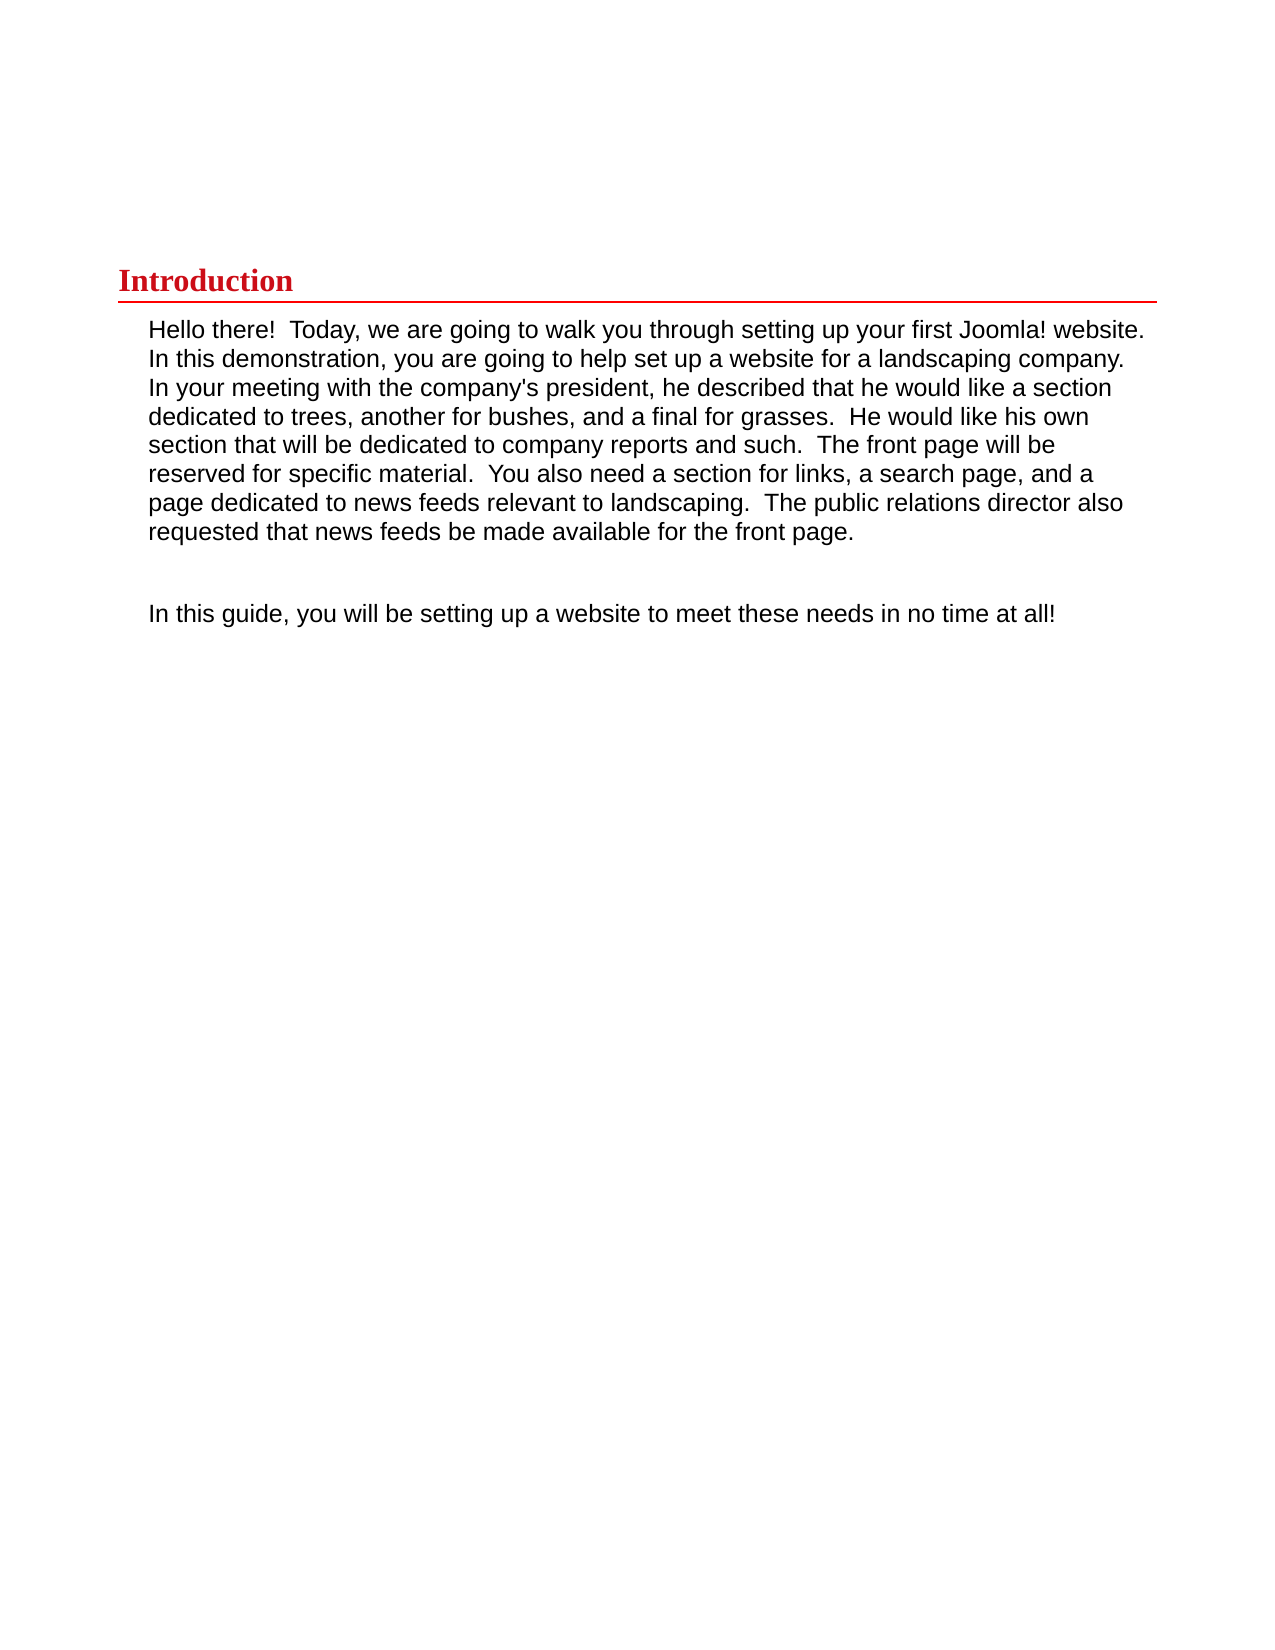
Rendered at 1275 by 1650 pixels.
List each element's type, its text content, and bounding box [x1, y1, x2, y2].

text Hello there! Today, we are going to walk you through setting up your first Joomla! website. In this demonstration, you are going to help set up a website for a landscaping company. In your meeting with the company's president, he described that he would like a section dedicated to trees, another for bushes, and a final for grasses. He would like his own section that will be dedicated to company reports and such. The front page will be reserved for specific material. You also need a section for links, a search page, and a page dedicated to news feeds relevant to landscaping. The public relations director also requested that news feeds be made available for the front page. [148, 315, 1157, 545]
text In this guide, you will be setting up a website to meet these needs in no time at all! [148, 599, 1157, 628]
subtitle Introduction [118, 262, 1157, 301]
